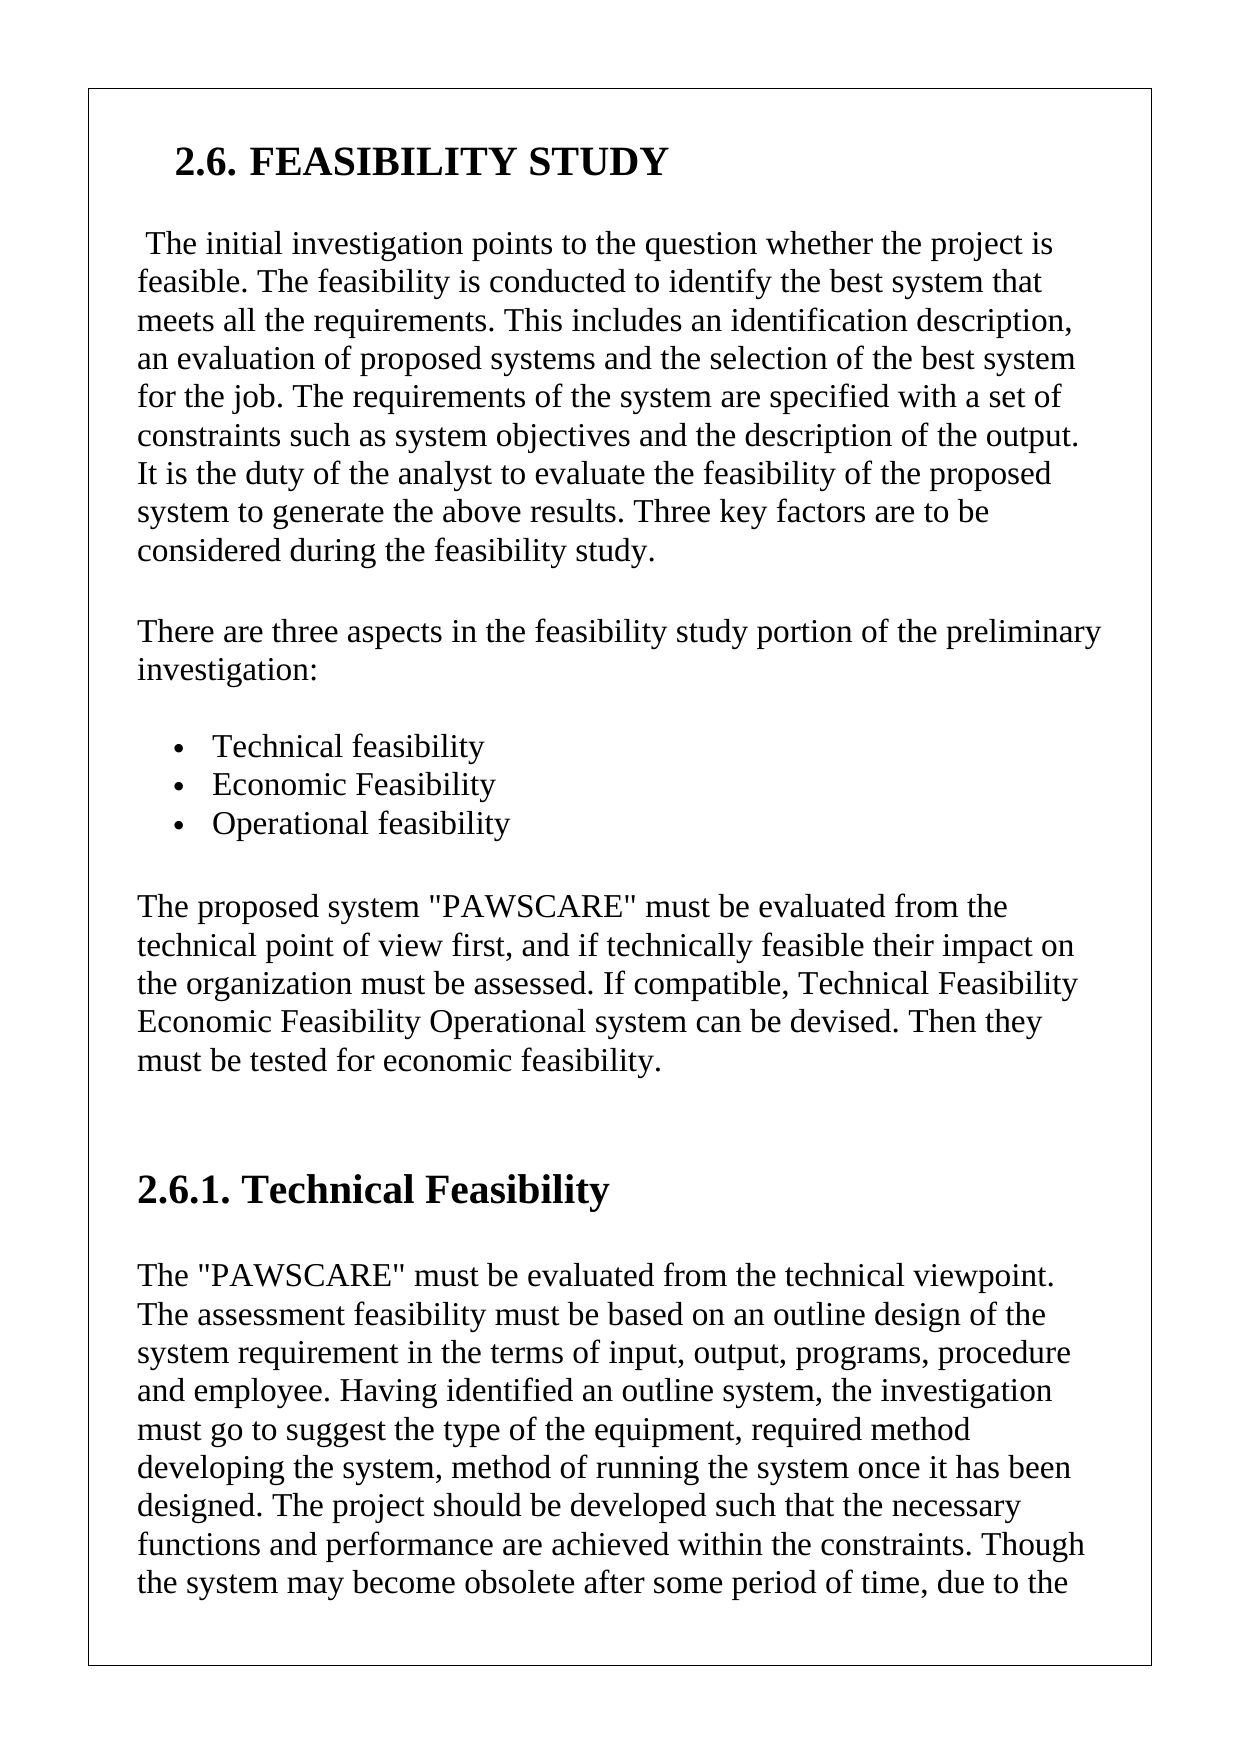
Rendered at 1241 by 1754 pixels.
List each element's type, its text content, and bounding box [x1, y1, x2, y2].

list Economic Feasibility [174, 764, 1103, 803]
list Operational feasibility [174, 803, 1103, 841]
text The proposed system "PAWSCARE" must be evaluated from the technical point of view first, and if technically feasible their impact on the organization must be assessed. If compatible, Technical Feasibility Economic Feasibility Operational system can be devised. Then they must be tested for economic feasibility. [137, 887, 1103, 1078]
list FEASIBILITY STUDY [174, 137, 1103, 185]
text The initial investigation points to the question whether the project is feasible. The feasibility is conducted to identify the best system that meets all the requirements. This includes an identification description, an evaluation of proposed systems and the selection of the best system for the job. The requirements of the system are specified with a set of constraints such as system objectives and the description of the output. It is the duty of the analyst to evaluate the feasibility of the proposed system to generate the above results. Three key factors are to be considered during the feasibility study. [137, 223, 1103, 568]
text 2.6.1. Technical Feasibility [137, 1164, 1103, 1212]
text The "PAWSCARE" must be evaluated from the technical viewpoint. The assessment feasibility must be based on an outline design of the system requirement in the terms of input, output, programs, procedure and employee. Having identified an outline system, the investigation must go to suggest the type of the equipment, required method developing the system, method of running the system once it has been designed. The project should be developed such that the necessary functions and performance are achieved within the constraints. Though the system may become obsolete after some period of time, due to the [137, 1256, 1103, 1601]
text There are three aspects in the feasibility study portion of the preliminary investigation: [137, 611, 1103, 688]
list Technical feasibility [174, 726, 1103, 764]
